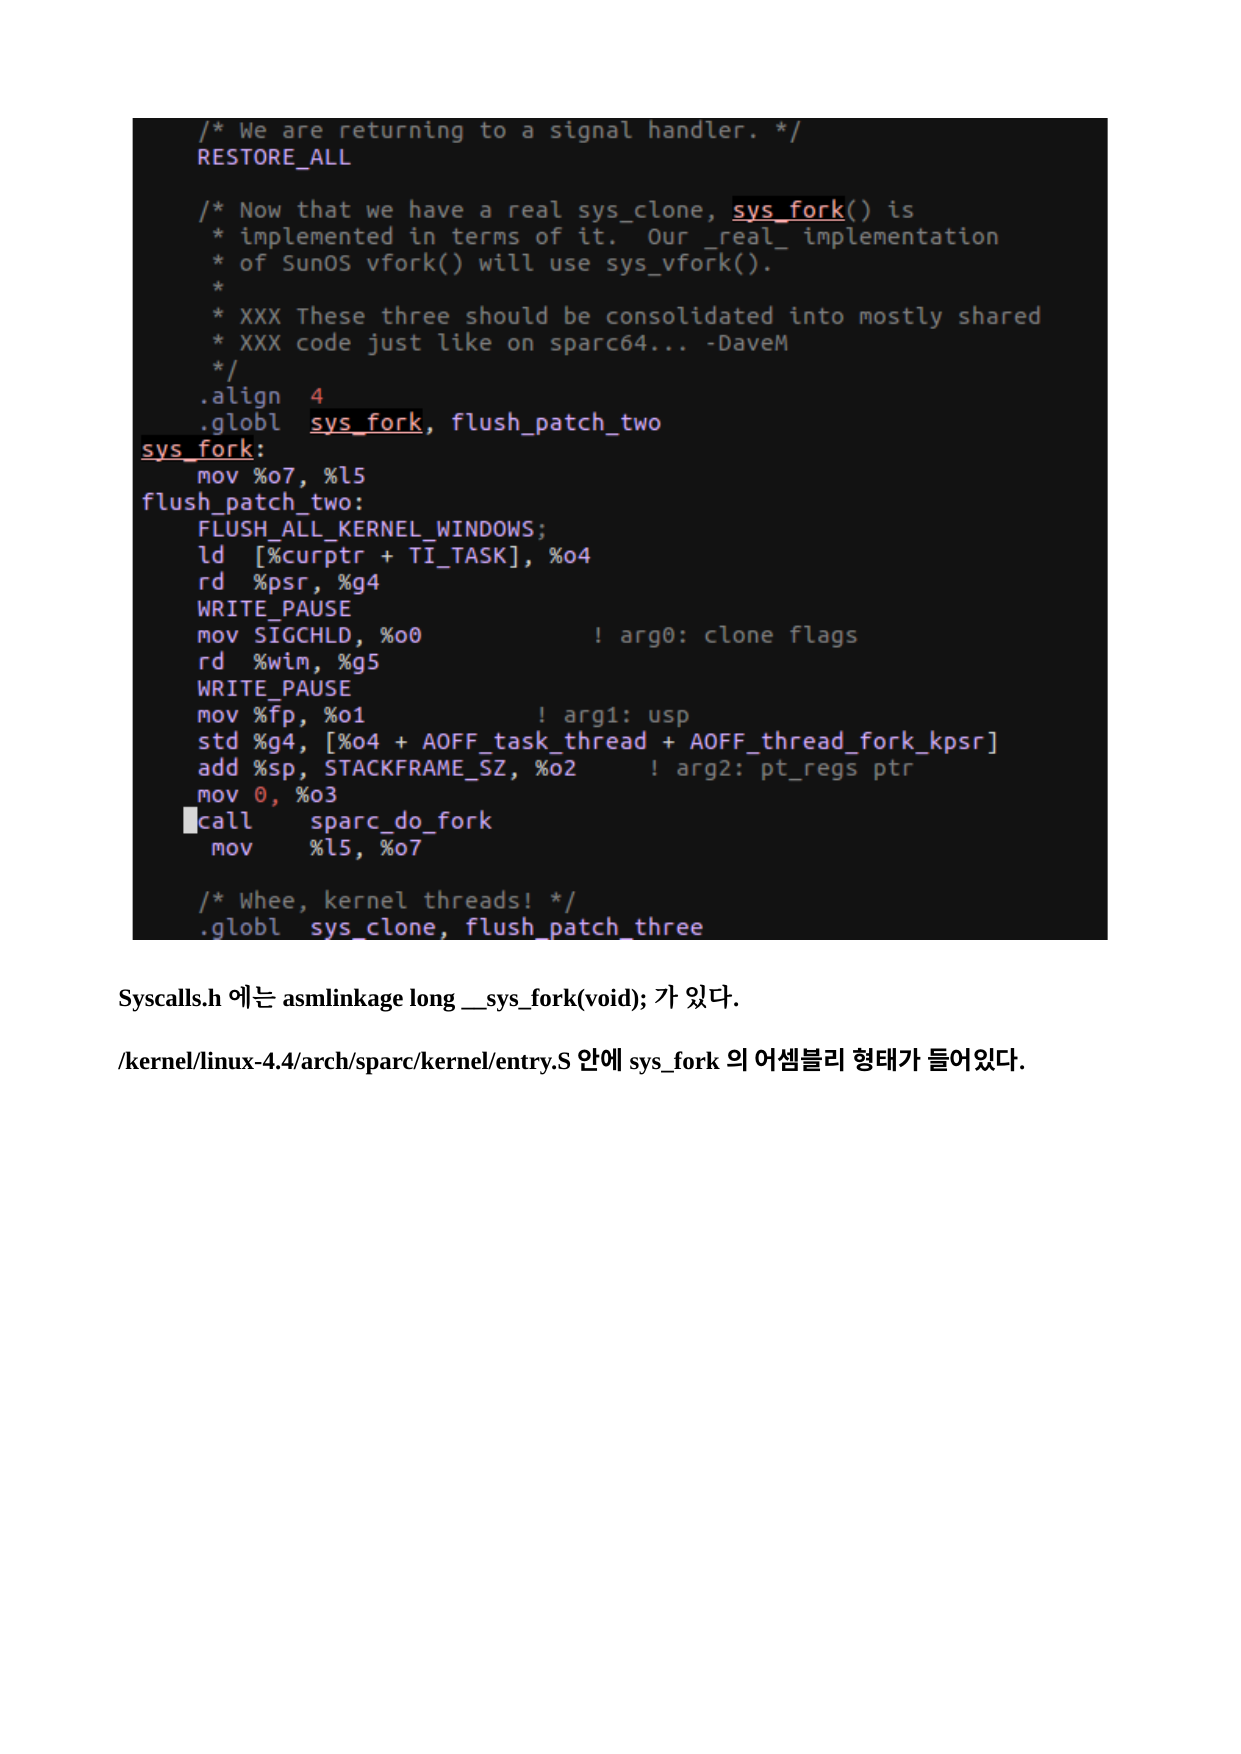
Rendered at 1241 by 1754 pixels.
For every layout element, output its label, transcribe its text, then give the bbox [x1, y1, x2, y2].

text Syscalls.h 에는 asmlinkage long __sys_fork(void); 가 있다. [118, 983, 1122, 1012]
picture [132, 118, 1108, 940]
text /kernel/linux-4.4/arch/sparc/kernel/entry.S 안에 sys_fork 의 어셈블리 형태가 들어있다. [118, 1041, 1122, 1077]
